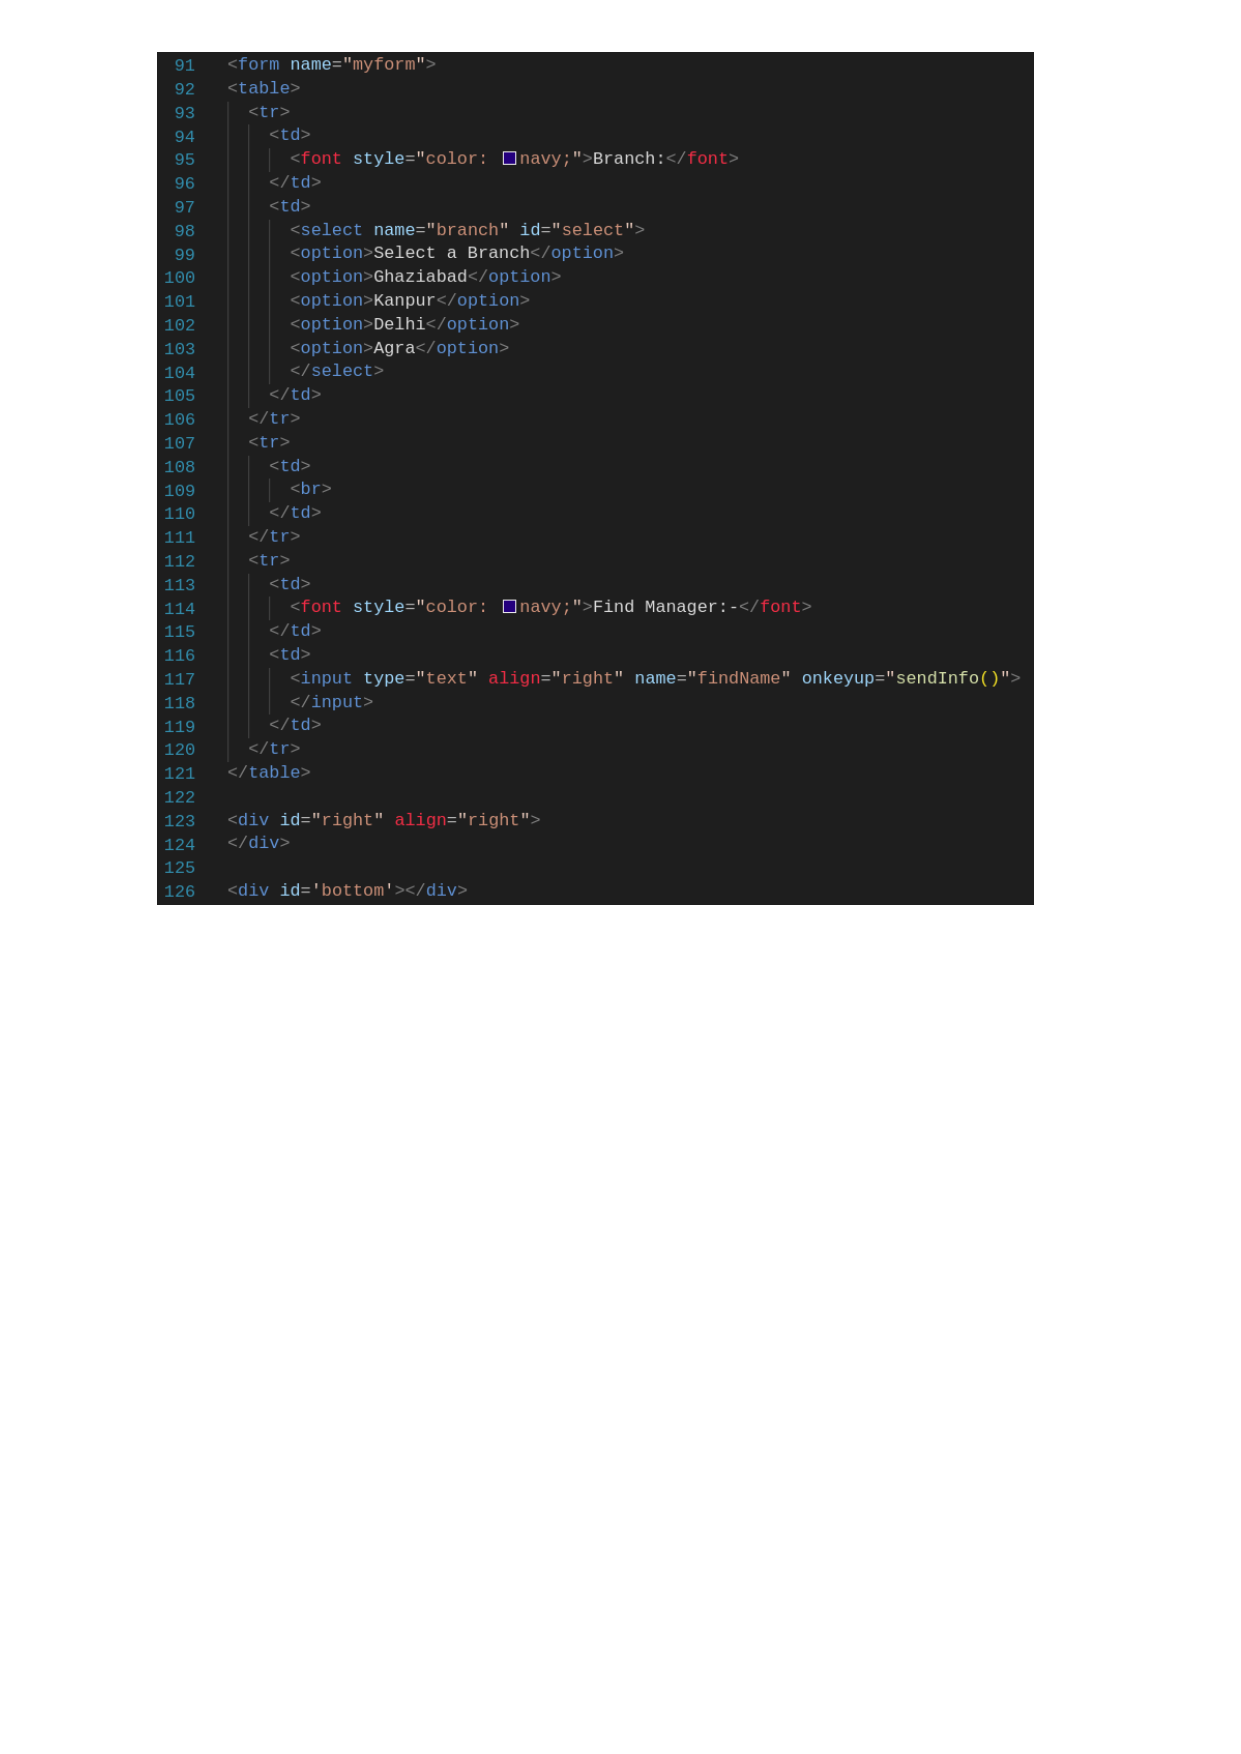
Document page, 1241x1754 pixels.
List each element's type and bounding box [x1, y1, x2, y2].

picture [157, 52, 1034, 905]
